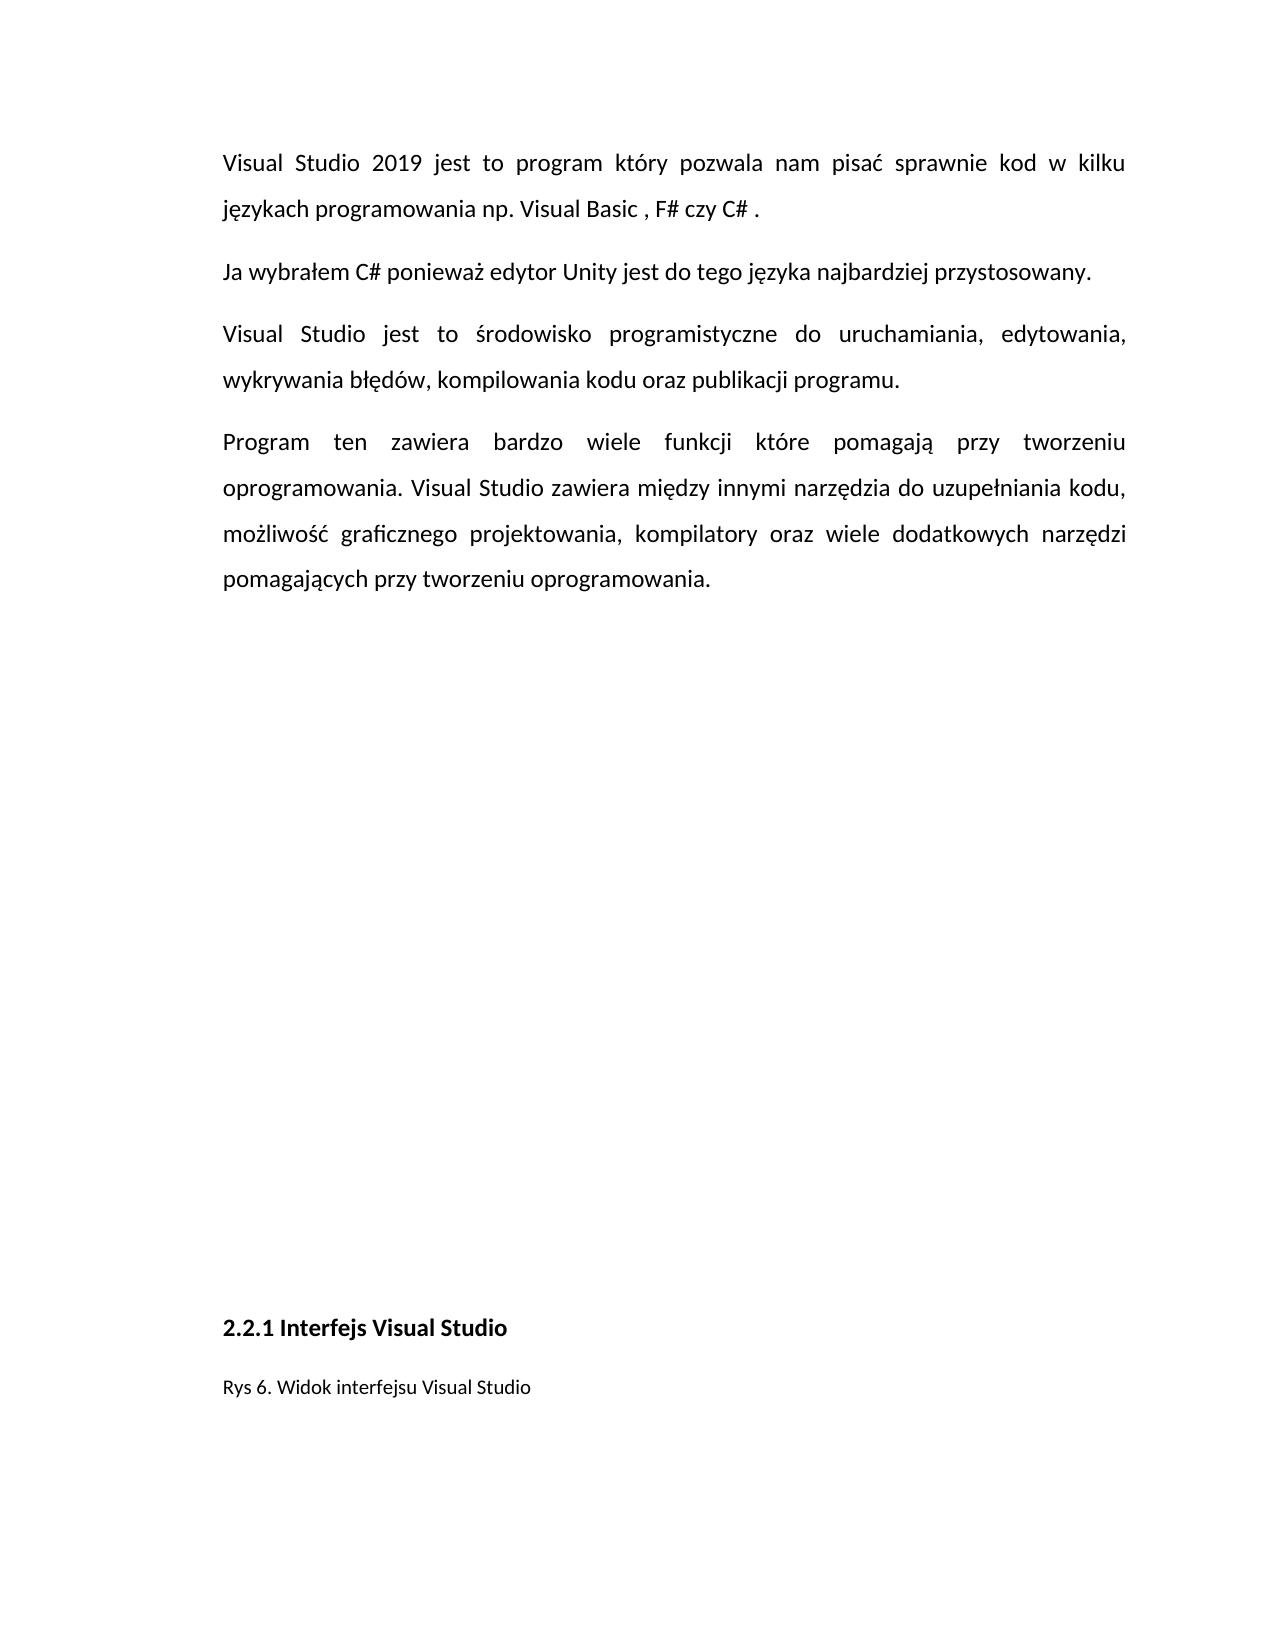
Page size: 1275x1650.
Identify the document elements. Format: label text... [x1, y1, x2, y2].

text Rys 6. Widok interfejsu Visual Studio [223, 1374, 1127, 1400]
text Ja wybrałem C# ponieważ edytor Unity jest do tego języka najbardziej przystosowany. [223, 256, 1127, 286]
text Program ten zawiera bardzo wiele funkcji które pomagają przy tworzeniu oprogramowania. Visual Studio zawiera między innymi narzędzia do uzupełniania kodu, możliwość graficznego projektowania, kompilatory oraz wiele dodatkowych narzędzi pomagających przy tworzeniu oprogramowania. [223, 426, 1127, 594]
text 2.2.1 Interfejs Visual Studio [223, 1312, 1127, 1343]
text Visual Studio 2019 jest to program który pozwala nam pisać sprawnie kod w kilku językach programowania np. Visual Basic , F# czy C# . [223, 148, 1127, 224]
text Visual Studio jest to środowisko programistyczne do uruchamiania, edytowania, wykrywania błędów, kompilowania kodu oraz publikacji programu. [223, 318, 1127, 394]
